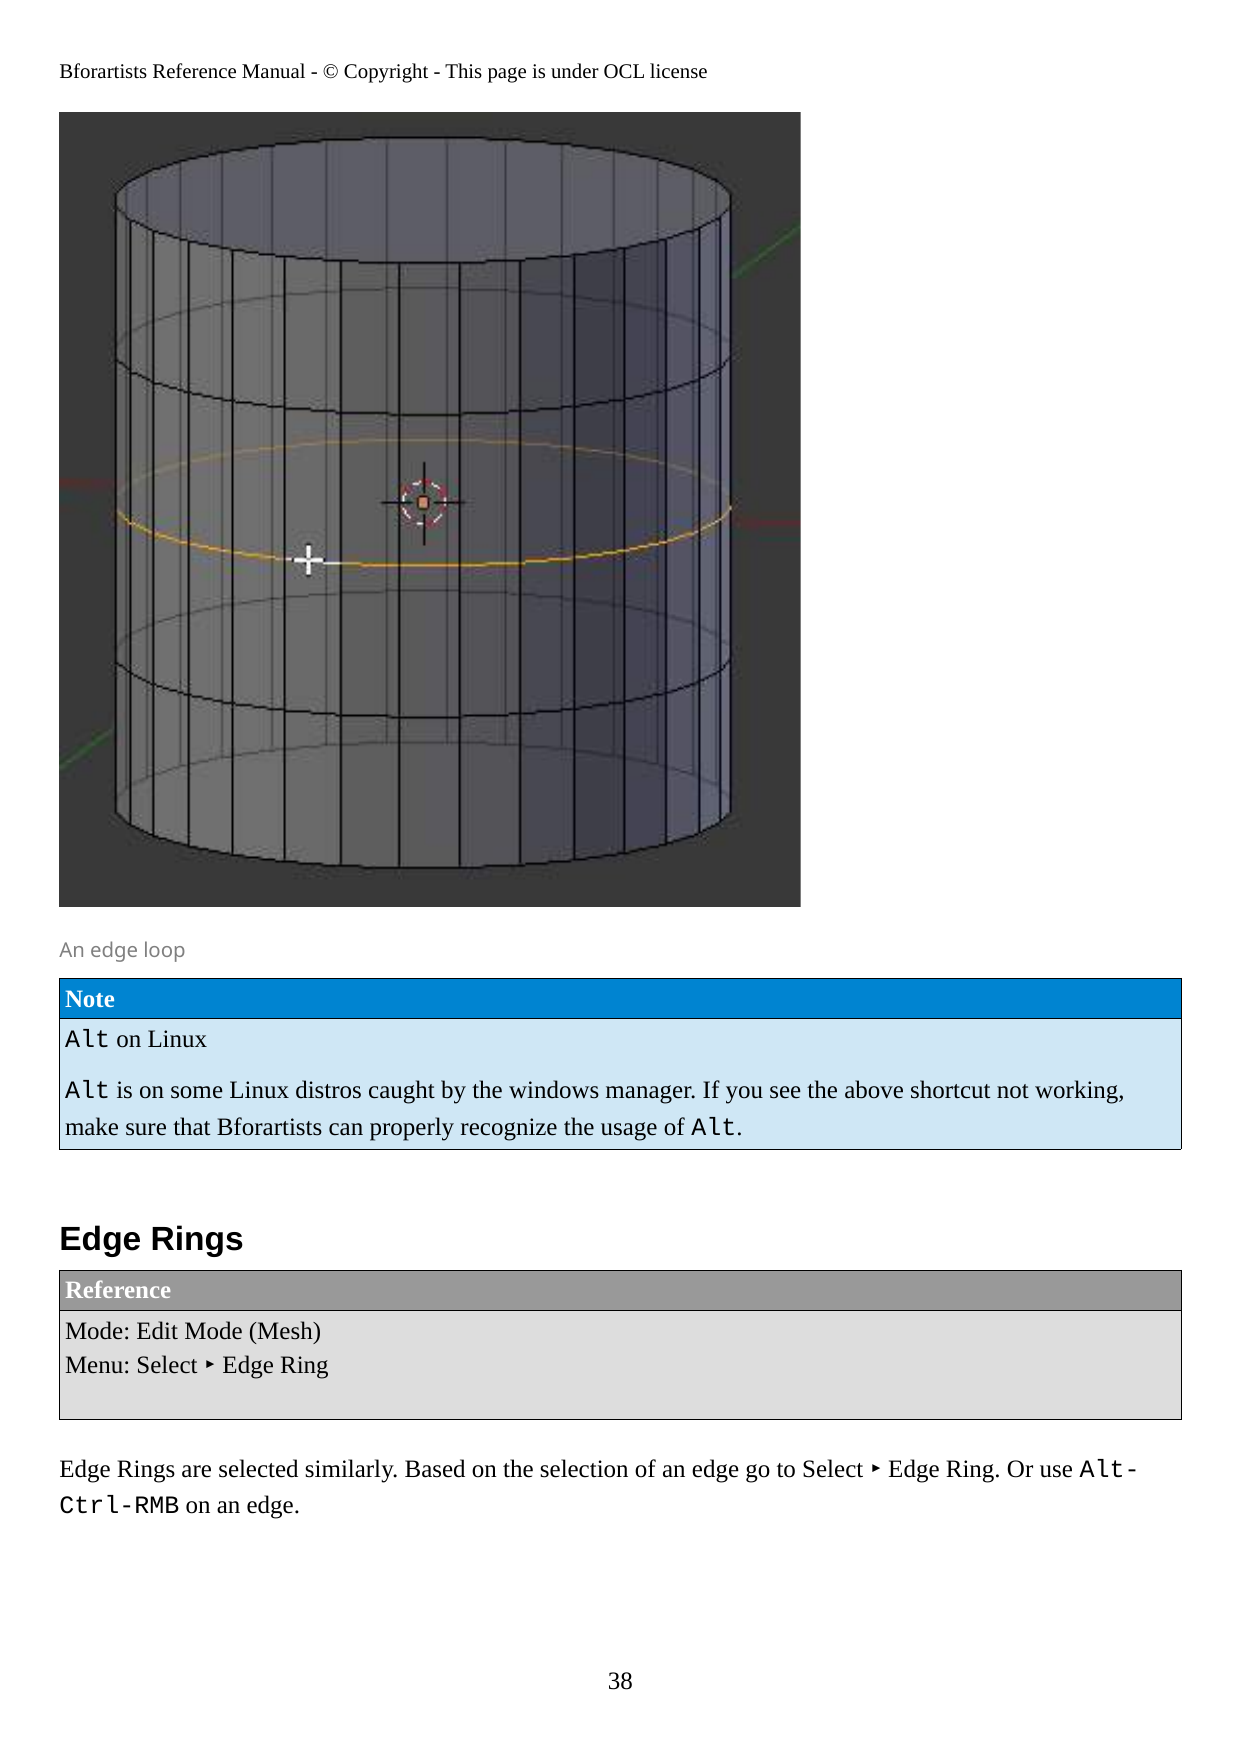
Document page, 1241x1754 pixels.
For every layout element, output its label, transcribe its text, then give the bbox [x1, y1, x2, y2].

table_cell Mode: Edit Mode (Mesh) Menu: Select ‣ Edge Ring [60, 1311, 1181, 1419]
table_header Note [60, 979, 1181, 1018]
table_cell Alt on Linux Alt is on some Linux distros caught by the windows manager. If you see the above shortcut not working, make sure that Bforartists can properly recognize the usage of Alt. [60, 1019, 1181, 1149]
subtitle Edge Rings [59, 1219, 1181, 1257]
text Edge Rings are selected similarly. Based on the selection of an edge go to Select ‣ Edge Ring. Or use Alt-Ctrl-RMB on an edge. [59, 1454, 1181, 1521]
picture [59, 112, 801, 907]
text An edge loop [59, 932, 1181, 963]
table_header Reference [60, 1271, 1181, 1310]
